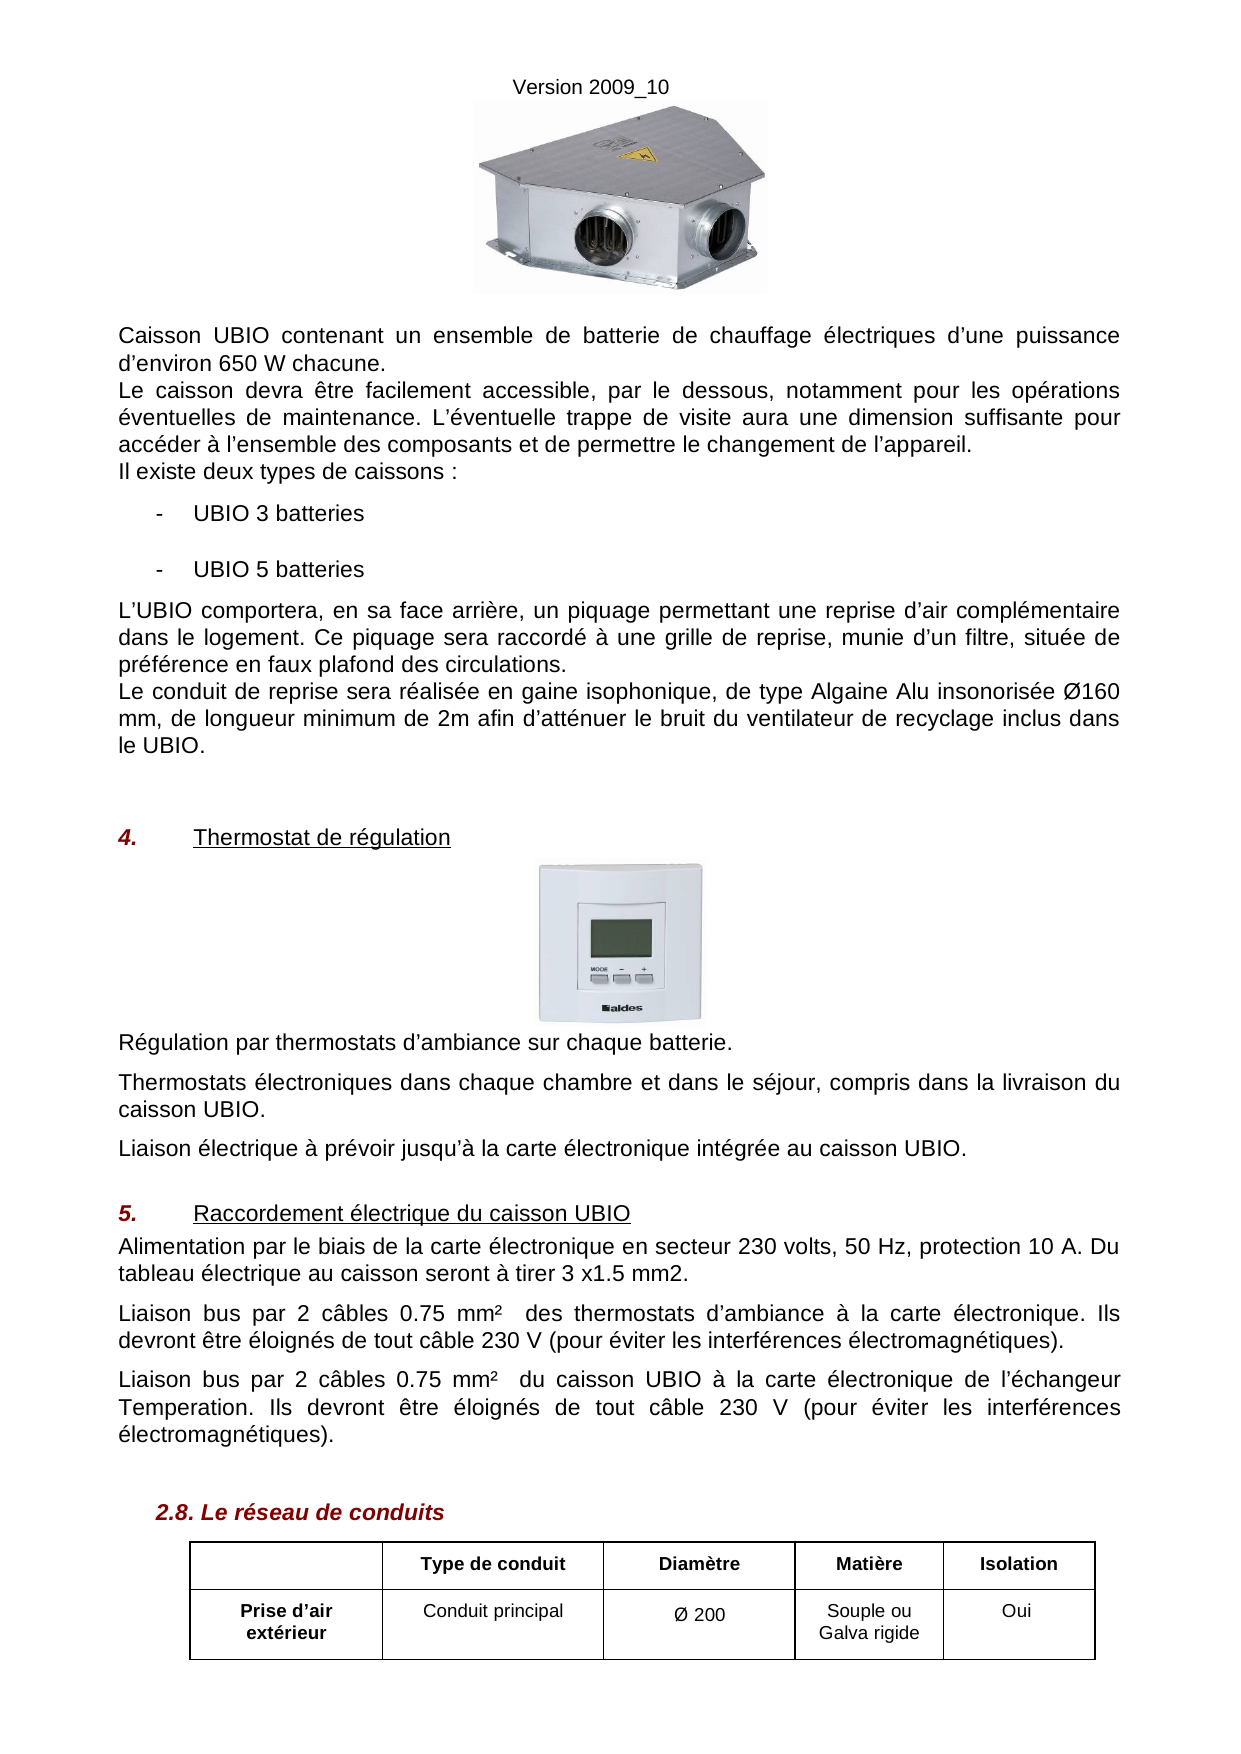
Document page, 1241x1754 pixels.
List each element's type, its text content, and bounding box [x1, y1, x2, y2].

list UBIO 3 batteries [156, 497, 1122, 528]
table_header Type de conduit [383, 1543, 603, 1589]
table_header Matière [796, 1543, 943, 1589]
text Liaison électrique à prévoir jusqu’à la carte électronique intégrée au caisson UBIO. [118, 1134, 1122, 1162]
table_cell Oui [944, 1590, 1094, 1658]
text Caisson UBIO contenant un ensemble de batterie de chauffage électriques d’une puissance d’environ 650 W chacune. [118, 322, 1122, 376]
text Liaison bus par 2 câbles 0.75 mm² du caisson UBIO à la carte électronique de l’échangeur Temperation. Ils devront être éloignés de tout câble 230 V (pour éviter les interférences électromagnétiques). [118, 1366, 1122, 1447]
text Thermostats électroniques dans chaque chambre et dans le séjour, compris dans la livraison du caisson UBIO. [118, 1068, 1122, 1122]
picture [473, 100, 768, 294]
text Le caisson devra être facilement accessible, par le dessous, notamment pour les opérations éventuelles de maintenance. L’éventuelle trappe de visite aura une dimension suffisante pour accéder à l’ensemble des composants et de permettre le changement de l’appareil. [118, 376, 1122, 457]
table_header Diamètre [604, 1543, 794, 1589]
table_cell Prise d’air extérieur [191, 1590, 382, 1658]
list UBIO 5 batteries [156, 553, 1122, 584]
text Alimentation par le biais de la carte électronique en secteur 230 volts, 50 Hz, protection 10 A. Du tableau électrique au caisson seront à tirer 3 x1.5 mm2. [118, 1232, 1122, 1287]
table_cell Ø 200 [604, 1590, 794, 1658]
picture [533, 858, 707, 1027]
text Le conduit de reprise sera réalisée en gaine isophonique, de type Algaine Alu insonorisée Ø160 mm, de longueur minimum de 2m afin d’atténuer le bruit du ventilateur de recyclage inclus dans le UBIO. [118, 678, 1122, 759]
table_header Isolation [944, 1543, 1094, 1589]
subtitle Thermostat de régulation [118, 823, 1122, 851]
table_cell Souple ou Galva rigide [796, 1590, 943, 1658]
text Liaison bus par 2 câbles 0.75 mm² des thermostats d’ambiance à la carte électronique. Ils devront être éloignés de tout câble 230 V (pour éviter les interférences électromagnétiques). [118, 1299, 1122, 1353]
text Régulation par thermostats d’ambiance sur chaque batterie. [118, 1028, 1122, 1055]
table_cell Conduit principal [383, 1590, 603, 1658]
text L’UBIO comportera, en sa face arrière, un piquage permettant une reprise d’air complémentaire dans le logement. Ce piquage sera raccordé à une grille de reprise, munie d’un filtre, située de préférence en faux plafond des circulations. [118, 596, 1122, 678]
subtitle Raccordement électrique du caisson UBIO [118, 1199, 1122, 1226]
text Il existe deux types de caissons : [118, 457, 1122, 484]
table_header [191, 1543, 382, 1589]
list Le réseau de conduits [156, 1499, 1122, 1526]
